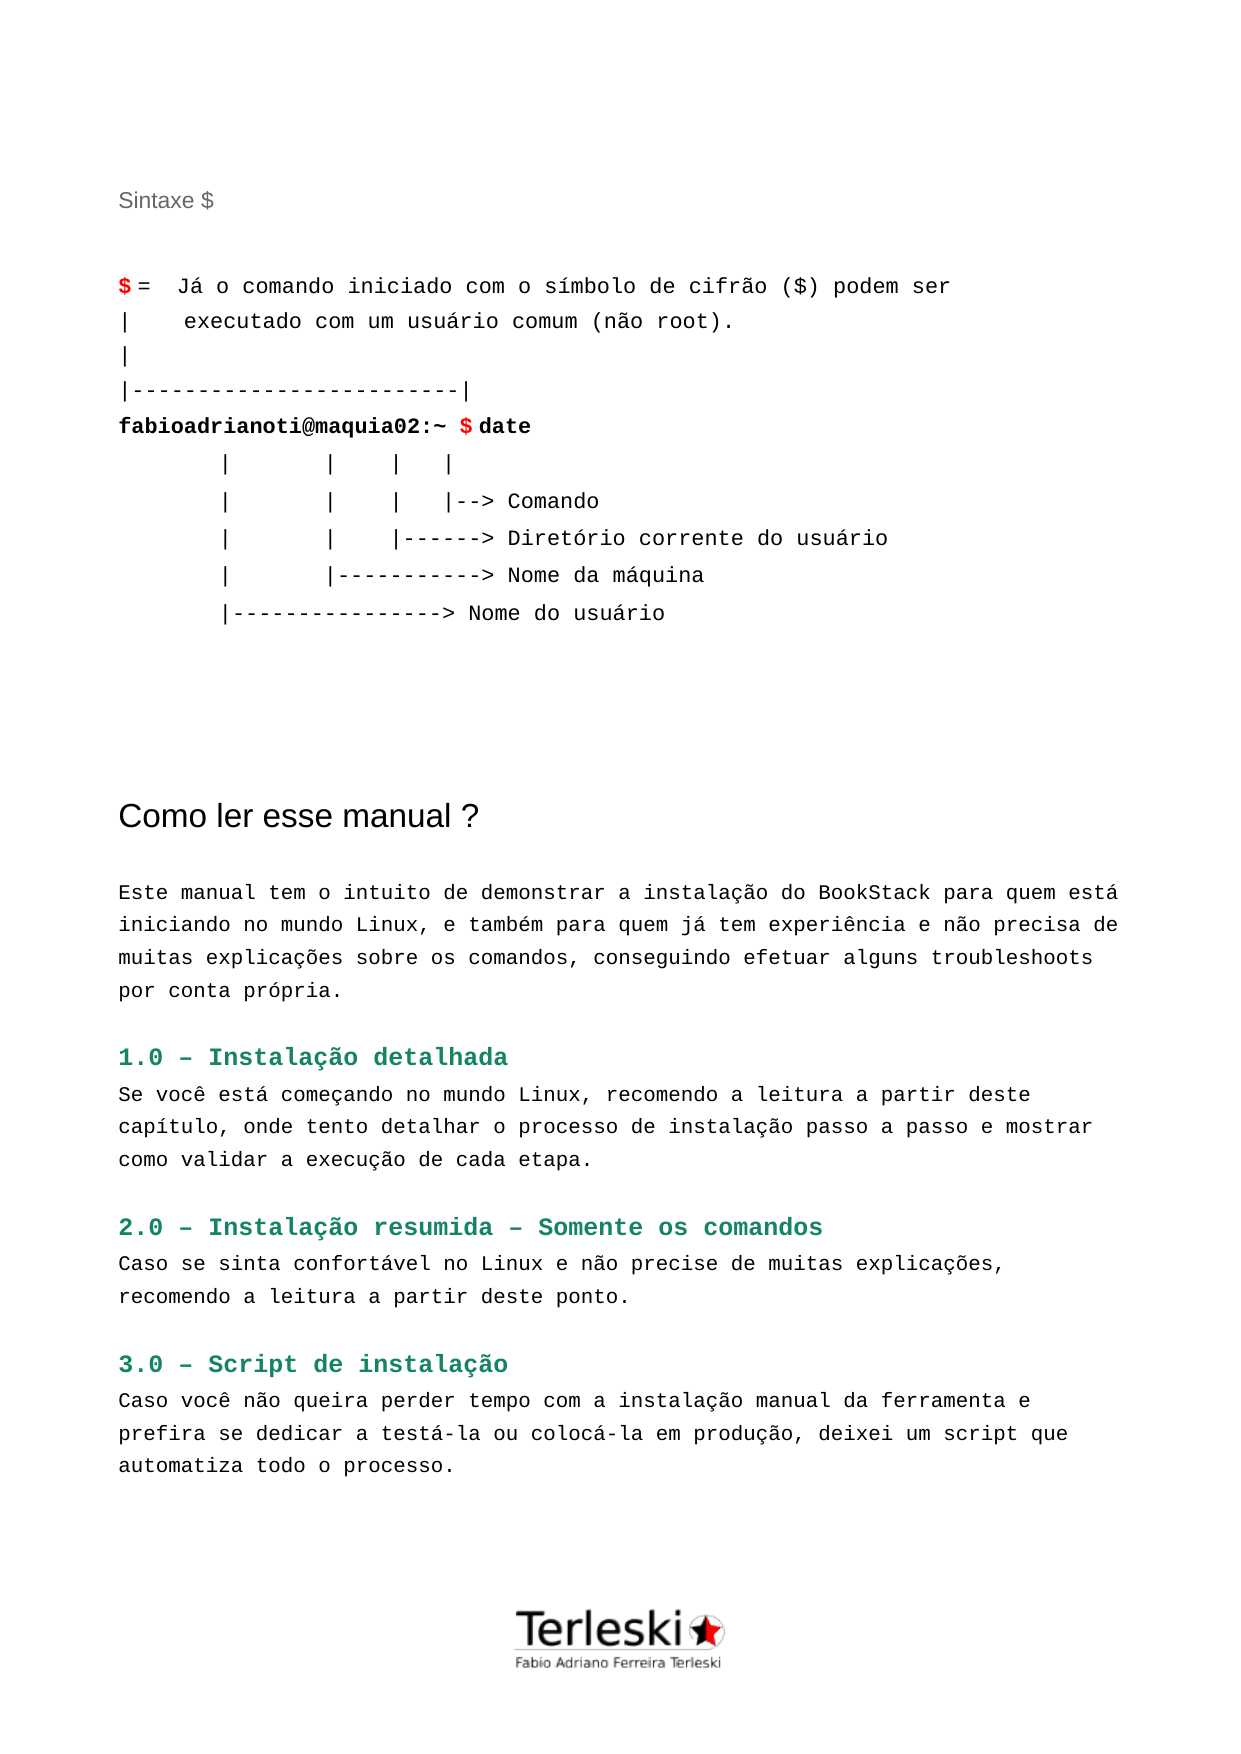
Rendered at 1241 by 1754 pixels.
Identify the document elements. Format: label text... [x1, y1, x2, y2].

text |----------------> Nome do usuário [207, 599, 1122, 626]
text Sintaxe $ [118, 187, 1122, 214]
text Este manual tem o intuito de demonstrar a instalação do BookStack para quem está iniciando no mundo Linux, e também para quem já tem experiência e não precisa de muitas explicações sobre os comandos, conseguindo efetuar alguns troubleshoots por conta própria. [118, 882, 1122, 1003]
text |-------------------------| [118, 379, 1122, 403]
text Caso você não queira perder tempo com a instalação manual da ferramenta e prefira se dedicar a testá-la ou colocá-la em produção, deixei um script que automatiza todo o processo. [118, 1390, 1122, 1479]
text | | | |--> Comando [207, 487, 1122, 514]
text Se você está começando no mundo Linux, recomendo a leitura a partir deste capítulo, onde tento detalhar o processo de instalação passo a passo e mostrar como validar a execução de cada etapa. [118, 1084, 1122, 1173]
text | | |------> Diretório corrente do usuário [207, 525, 1122, 552]
text 1.0 – Instalação detalhada [118, 1045, 1122, 1073]
text | [118, 344, 1122, 369]
text Caso se sinta confortável no Linux e não precise de muitas explicações, recomendo a leitura a partir deste ponto. [118, 1253, 1122, 1310]
text | executado com um usuário comum (não root). [118, 310, 1122, 335]
text $ = Já o comando iniciado com o símbolo de cifrão ($) podem ser [118, 273, 1122, 300]
text 2.0 – Instalação resumida – Somente os comandos [118, 1214, 1122, 1243]
subtitle Como ler esse manual ? [118, 796, 1122, 835]
text fabioadrianoti@maquia02:~ $ date [118, 413, 1122, 440]
picture [513, 1607, 727, 1673]
text | |-----------> Nome da máquina [207, 562, 1122, 589]
text 3.0 – Script de instalação [118, 1351, 1122, 1379]
text | | | | [207, 450, 1122, 477]
